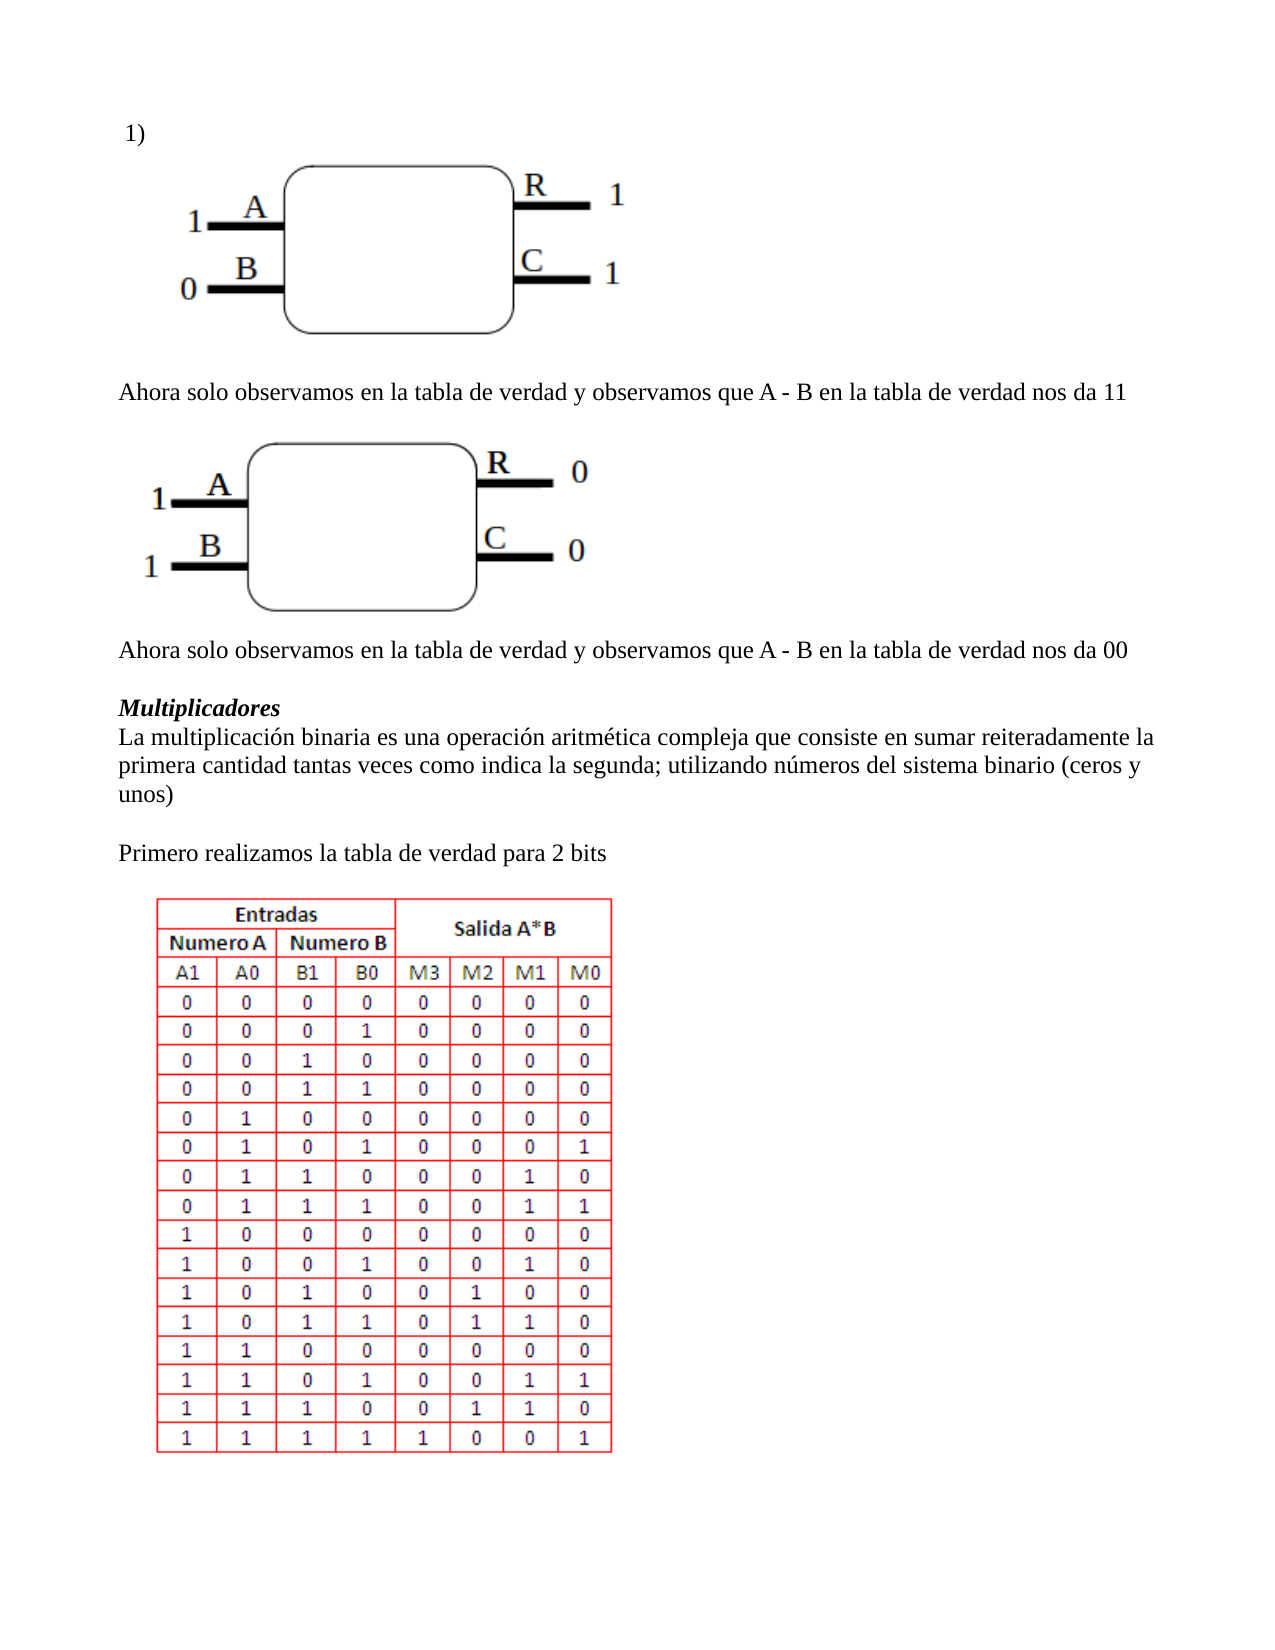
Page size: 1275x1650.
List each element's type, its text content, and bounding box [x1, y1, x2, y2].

picture [161, 152, 650, 344]
picture [124, 428, 620, 626]
text Ahora solo observamos en la tabla de verdad y observamos que A - B en la tabla de verdad nos da 00 [118, 636, 1157, 664]
text Primero realizamos la tabla de verdad para 2 bits [118, 838, 1157, 867]
text Ahora solo observamos en la tabla de verdad y observamos que A - B en la tabla de verdad nos da 11 [118, 377, 1157, 406]
text 1) [118, 118, 1157, 147]
picture [149, 886, 628, 1475]
text La multiplicación binaria es una operación aritmética compleja que consiste en sumar reiteradamente la primera cantidad tantas veces como indica la segunda; utilizando números del sistema binario (ceros y unos) [118, 722, 1157, 808]
text Multiplicadores [118, 693, 1157, 722]
